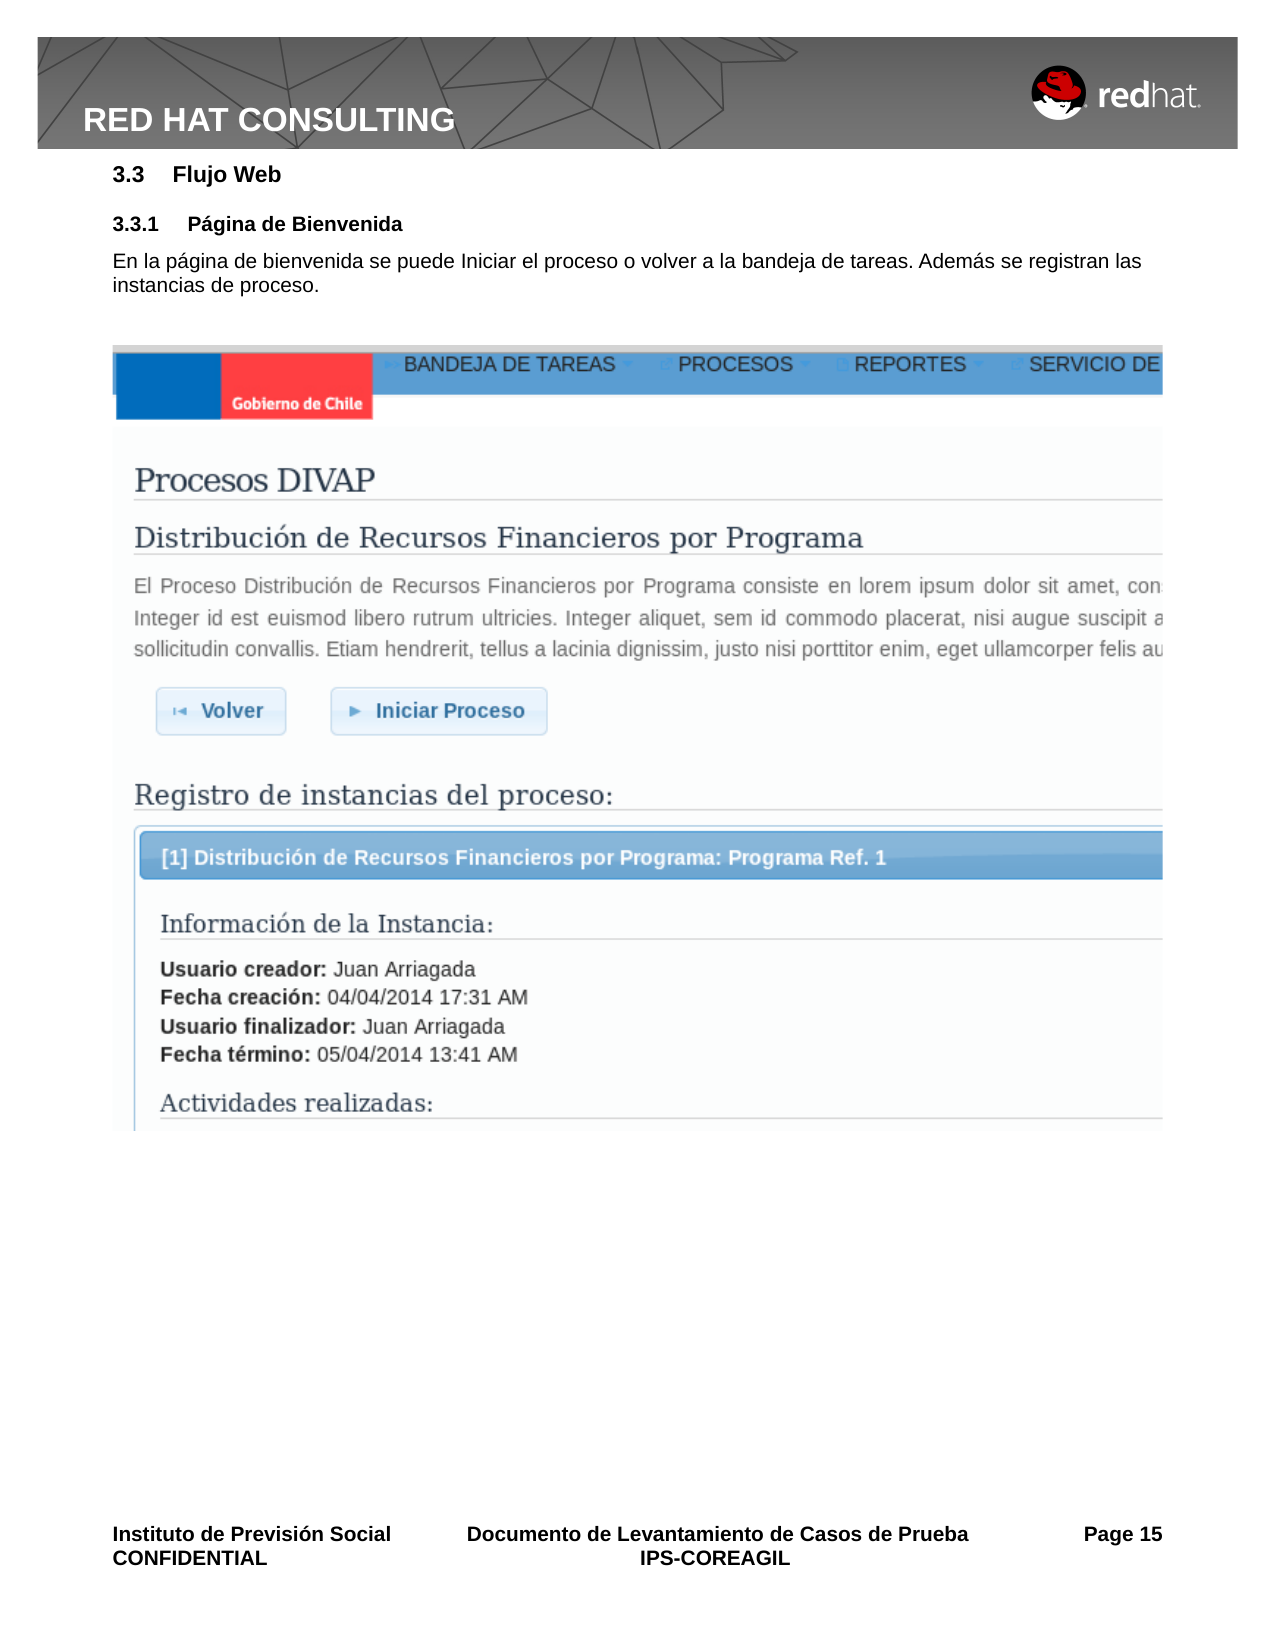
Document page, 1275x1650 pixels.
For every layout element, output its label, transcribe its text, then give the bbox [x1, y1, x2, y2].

subtitle Flujo Web [112, 161, 1162, 187]
text En la página de bienvenida se puede Iniciar el proceso o volver a la bandeja de tareas. Además se registran las instancias de proceso. [112, 249, 1162, 297]
picture [112, 345, 1163, 1131]
subtitle Página de Bienvenida [112, 212, 1162, 236]
picture [37, 37, 1238, 149]
